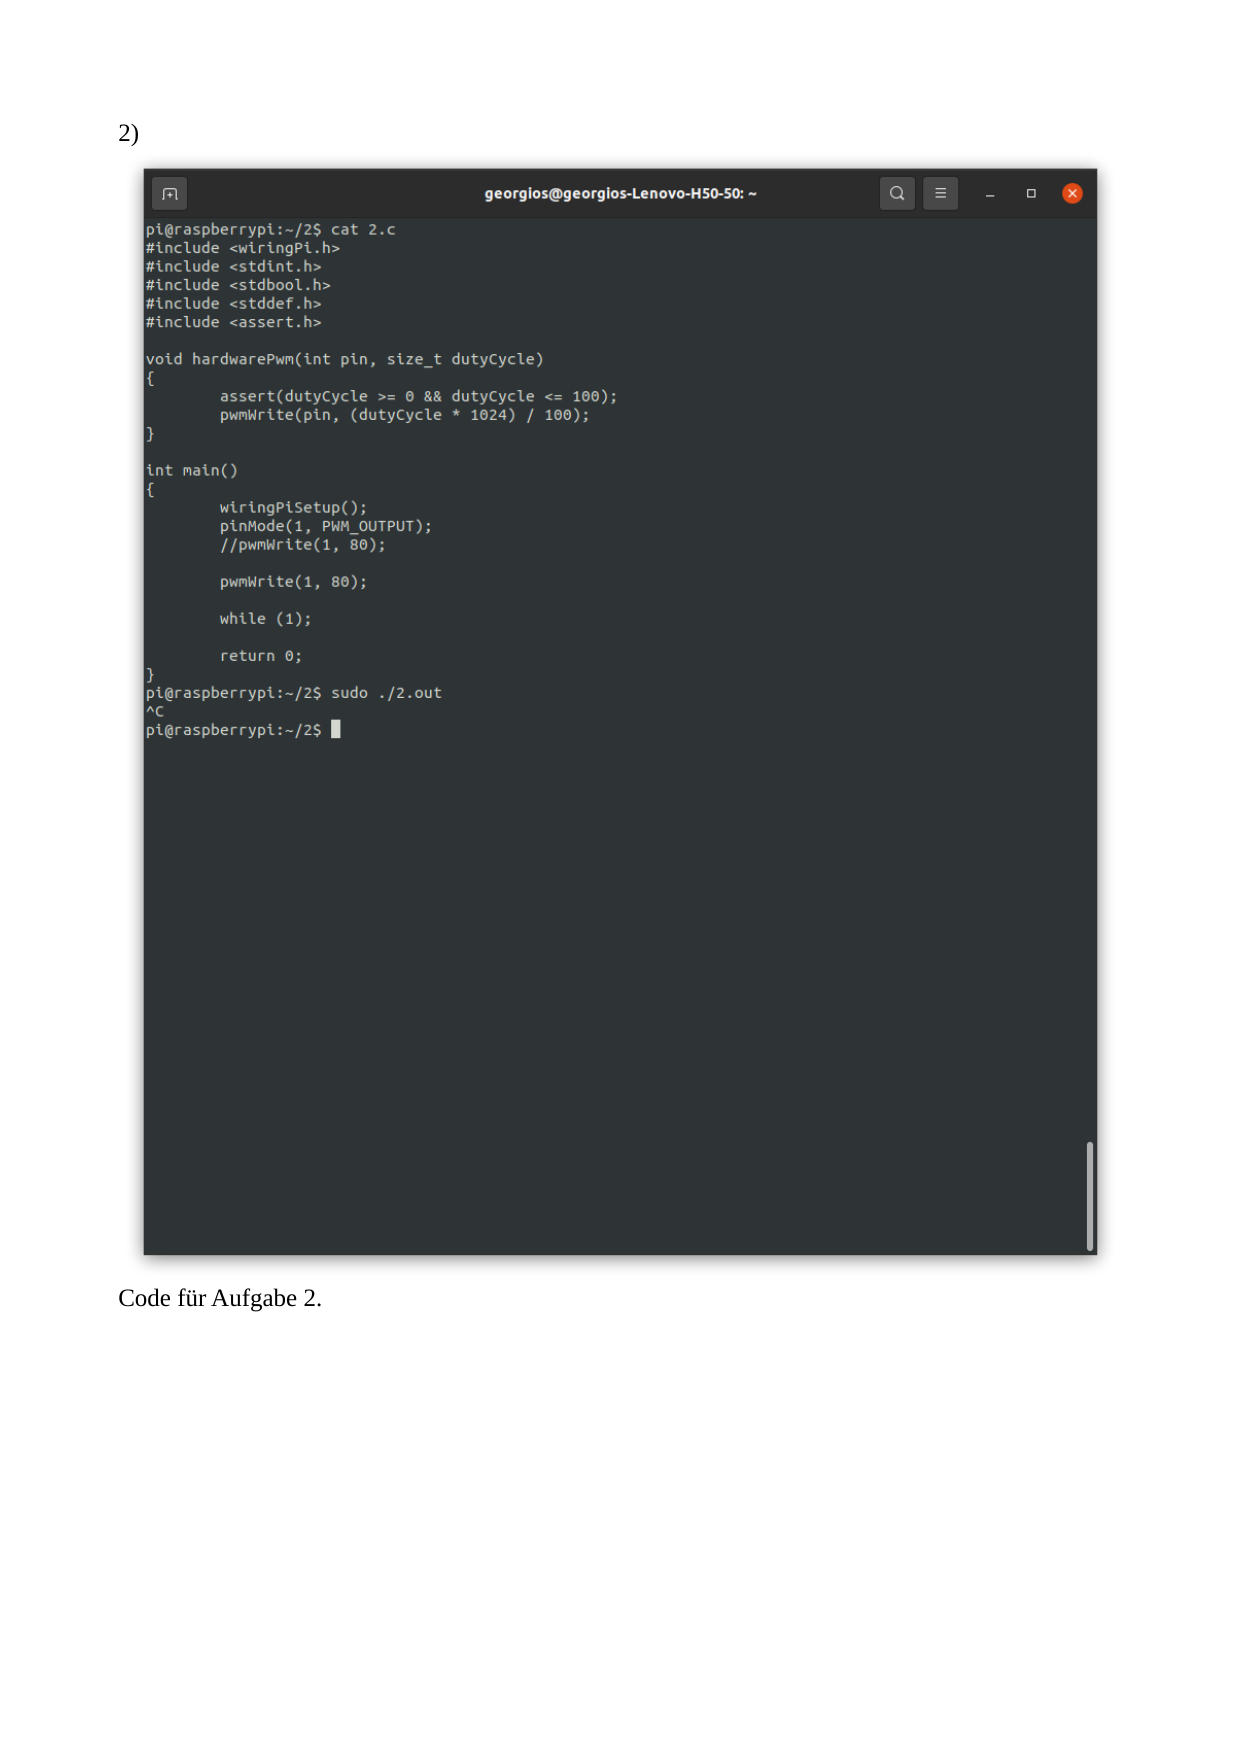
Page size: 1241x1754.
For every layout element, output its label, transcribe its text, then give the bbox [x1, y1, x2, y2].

picture [118, 146, 1123, 1284]
text 2) [118, 118, 1122, 146]
text Code für Aufgabe 2. [118, 1284, 1122, 1312]
